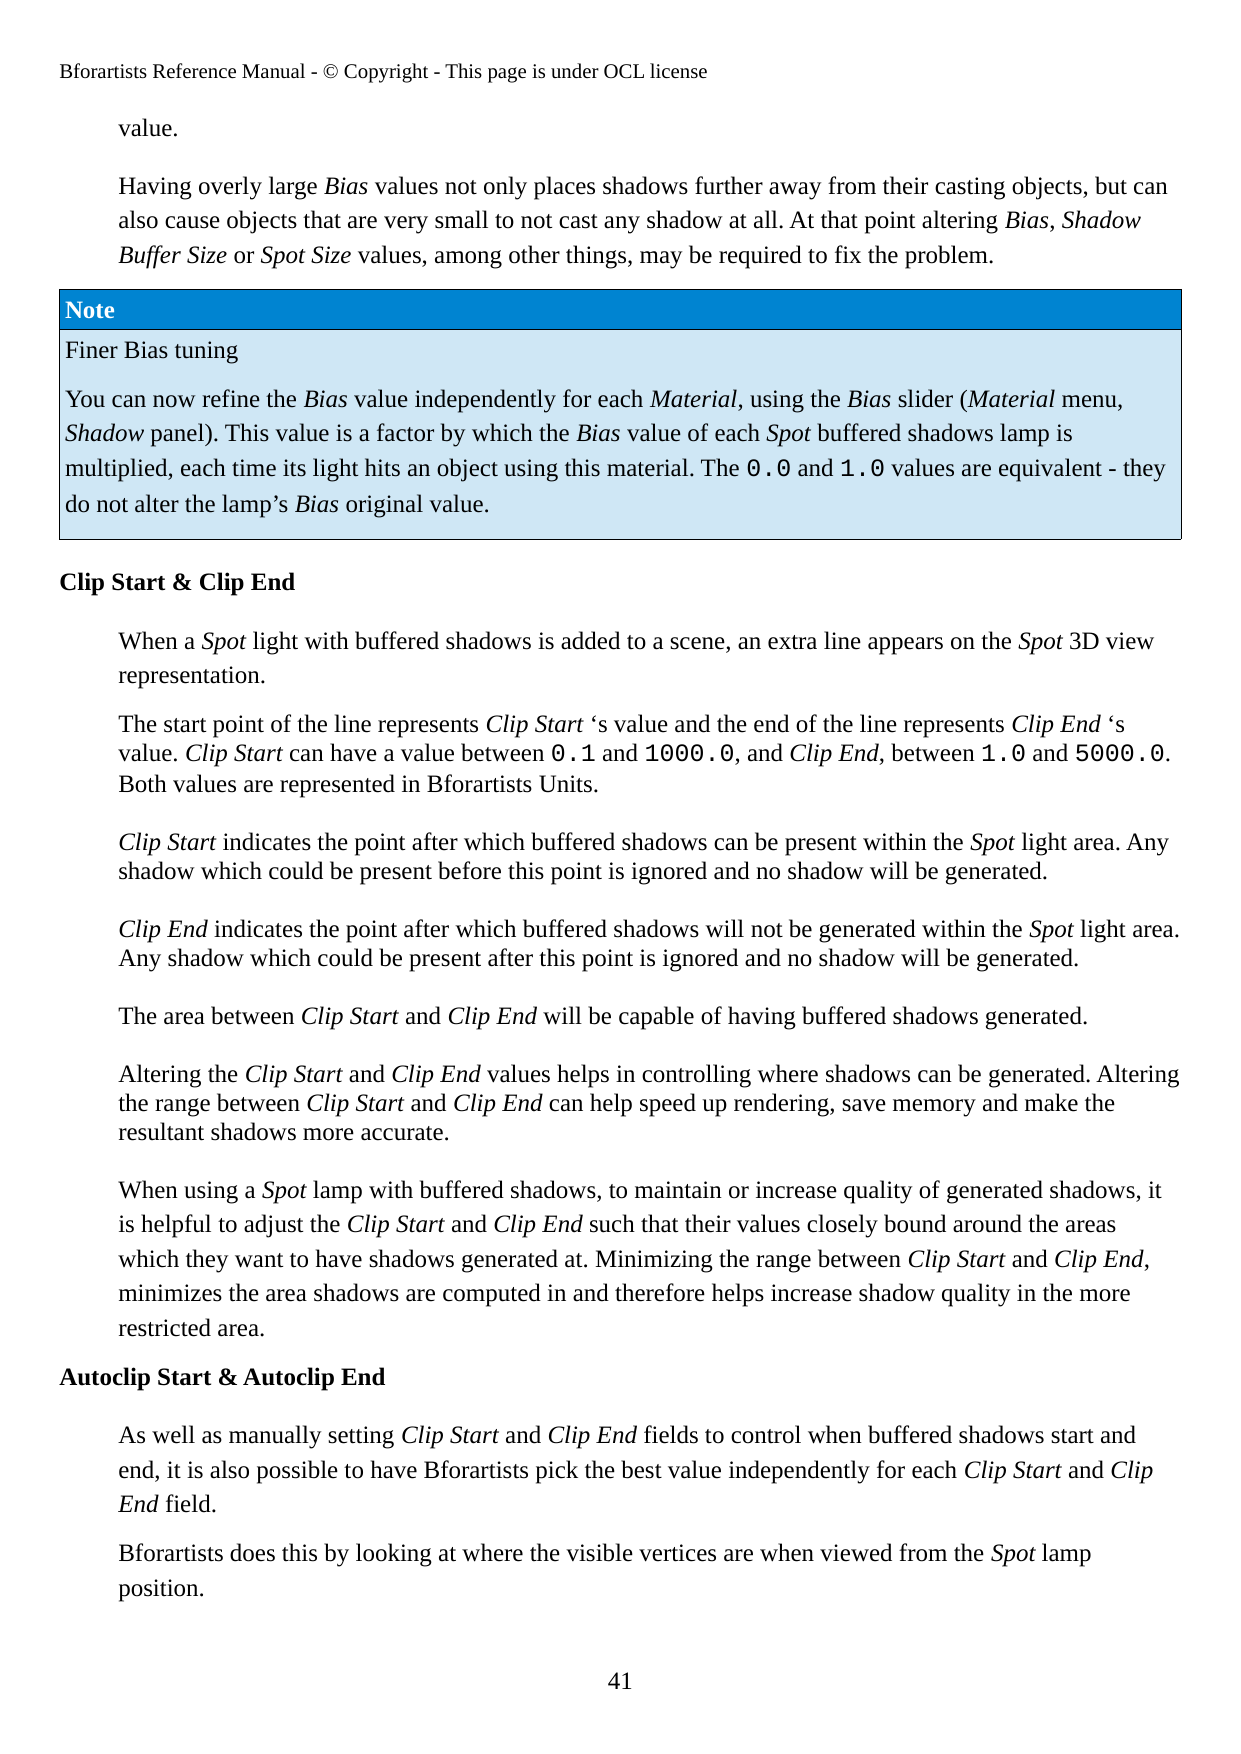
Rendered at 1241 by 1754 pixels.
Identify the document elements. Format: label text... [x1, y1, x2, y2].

text When using a Spot lamp with buffered shadows, to maintain or increase quality of generated shadows, it is helpful to adjust the Clip Start and Clip End such that their values closely bound around the areas which they want to have shadows generated at. Minimizing the range between Clip Start and Clip End, minimizes the area shadows are computed in and therefore helps increase shadow quality in the more restricted area. [118, 1175, 1181, 1342]
text Having overly large Bias values not only places shadows further away from their casting objects, but can also cause objects that are very small to not cast any shadow at all. At that point altering Bias, Shadow Buffer Size or Spot Size values, among other things, may be required to fix the problem. [118, 171, 1181, 268]
table_cell Finer Bias tuning You can now refine the Bias value independently for each Material, using the Bias slider (Material menu, Shadow panel). This value is a factor by which the Bias value of each Spot buffered shadows lamp is multiplied, each time its light hits an object using this material. The 0.0 and 1.0 values are equivalent - they do not alter the lamp’s Bias original value. [60, 330, 1181, 539]
text Bforartists does this by looking at where the visible vertices are when viewed from the Spot lamp position. [118, 1538, 1181, 1601]
list Altering the Clip Start and Clip End values helps in controlling where shadows can be generated. Altering the range between Clip Start and Clip End can help speed up rendering, save memory and make the resultant shadows more accurate. [118, 1059, 1181, 1146]
table_header Note [60, 290, 1181, 329]
list value. [118, 113, 1181, 141]
subtitle Autoclip Start & Autoclip End [59, 1362, 1181, 1391]
subtitle Clip Start & Clip End [59, 567, 1181, 596]
list Clip End indicates the point after which buffered shadows will not be generated within the Spot light area. Any shadow which could be present after this point is ignored and no shadow will be generated. [118, 914, 1181, 972]
text When a Spot light with buffered shadows is added to a scene, an extra line appears on the Spot 3D view representation. [118, 626, 1181, 689]
list The start point of the line represents Clip Start ‘s value and the end of the line represents Clip End ‘s value. Clip Start can have a value between 0.1 and 1000.0, and Clip End, between 1.0 and 5000.0. Both values are represented in Bforartists Units. [118, 709, 1181, 798]
list The area between Clip Start and Clip End will be capable of having buffered shadows generated. [118, 1001, 1181, 1030]
text As well as manually setting Clip Start and Clip End fields to control when buffered shadows start and end, it is also possible to have Bforartists pick the best value independently for each Clip Start and Clip End field. [118, 1420, 1181, 1518]
list Clip Start indicates the point after which buffered shadows can be present within the Spot light area. Any shadow which could be present before this point is ignored and no shadow will be generated. [118, 827, 1181, 884]
